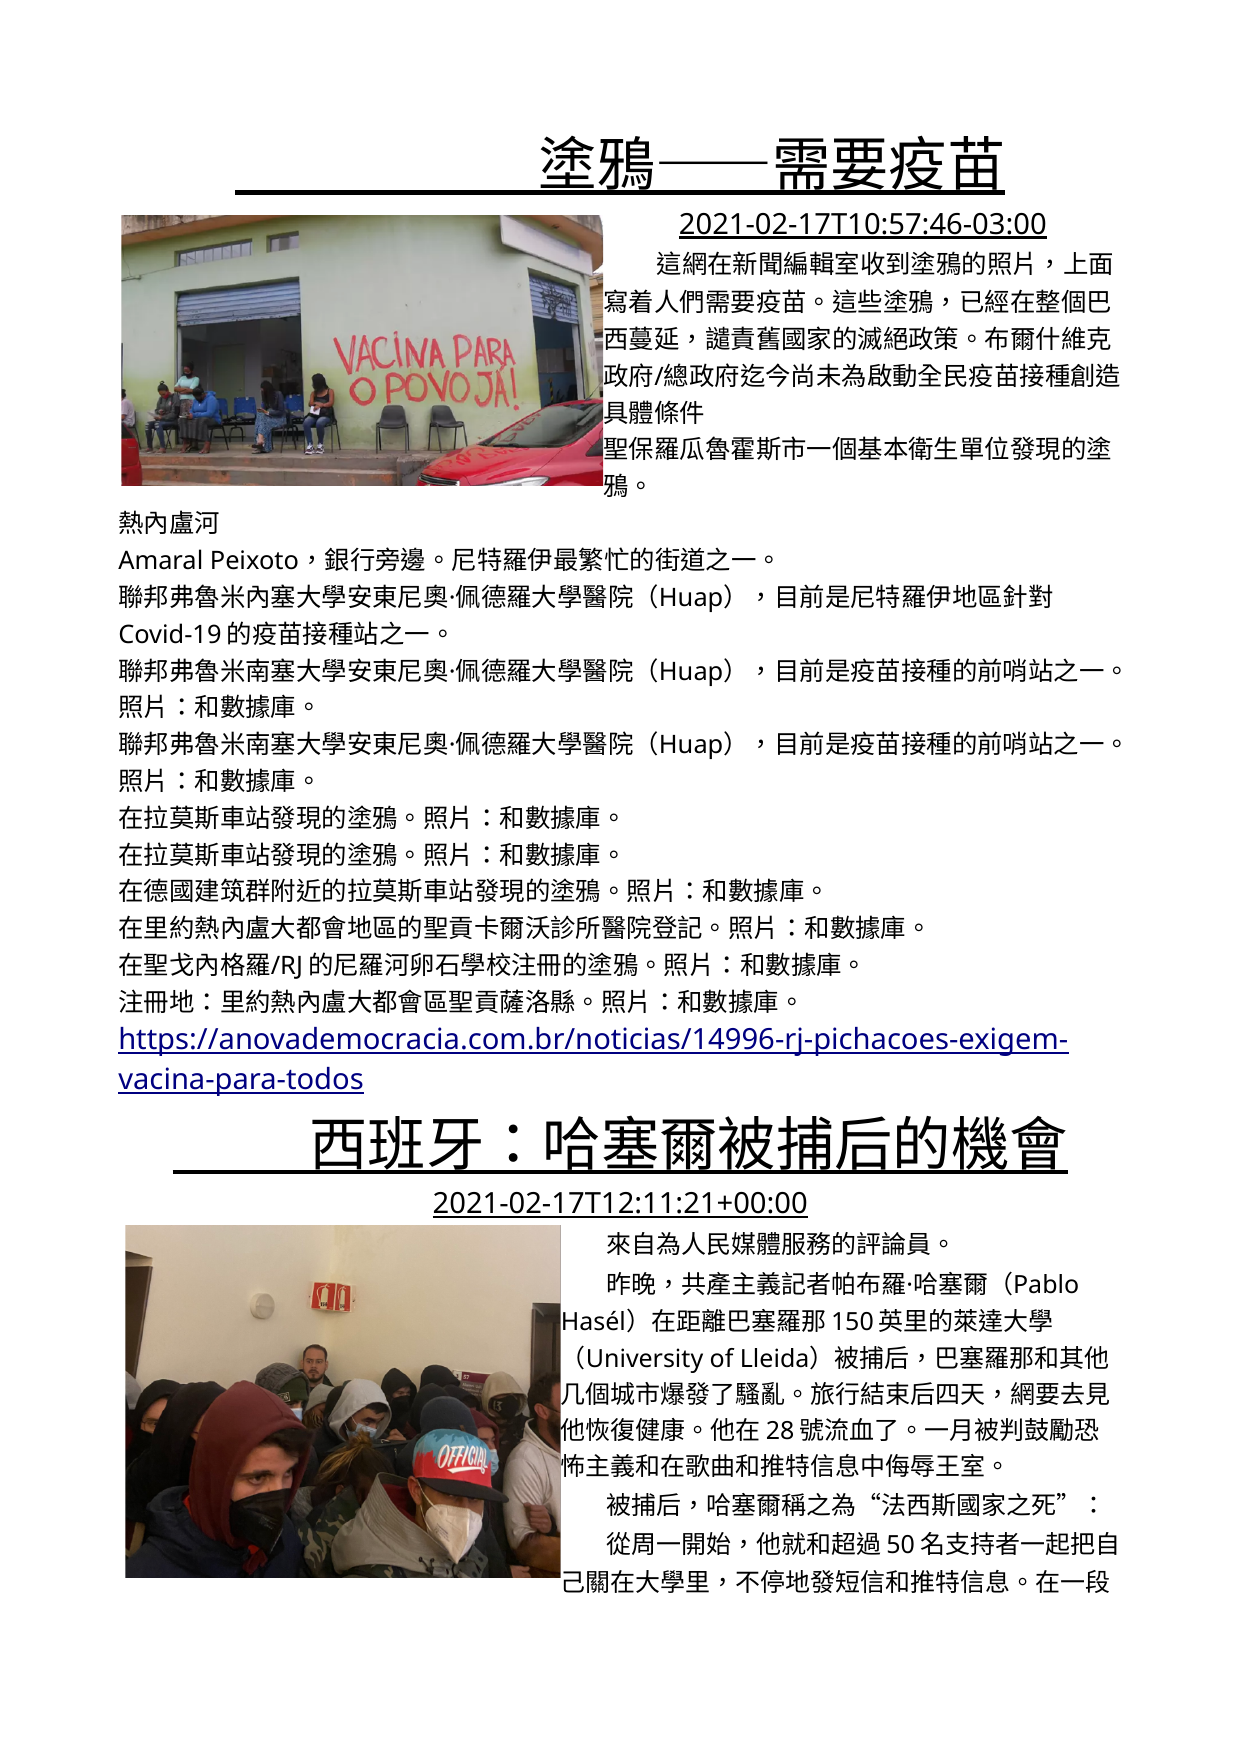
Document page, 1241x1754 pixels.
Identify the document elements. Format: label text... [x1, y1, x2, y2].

text 聯邦弗魯米南塞大學安東尼奧·佩德羅大學醫院（Huap），目前是疫苗接種的前哨站之一。照片：和數據庫。 [118, 651, 1122, 724]
picture [121, 215, 604, 486]
text 在拉莫斯車站發現的塗鴉。照片：和數據庫。 [118, 834, 1122, 871]
text 熱內盧河 [118, 503, 1122, 540]
text 塗鴉——需要疫苗 [118, 118, 1122, 203]
text 聖保羅瓜魯霍斯市一個基本衛生單位發現的塗鴉。 [118, 429, 1122, 503]
text 在拉莫斯車站發現的塗鴉。照片：和數據庫。 [118, 798, 1122, 834]
text 聯邦弗魯米內塞大學安東尼奧·佩德羅大學醫院（Huap），目前是尼特羅伊地區針對 Covid-19的疫苗接種站之一。 [118, 577, 1122, 651]
text 來自為人民媒體服務的評論員。 [118, 1222, 1122, 1262]
text 聯邦弗魯米南塞大學安東尼奧·佩德羅大學醫院（Huap），目前是疫苗接種的前哨站之一。照片：和數據庫。 [118, 724, 1122, 798]
text 從周一開始，他就和超過50名支持者一起把自己關在大學里，不停地發短信和推特信息。在一段 [118, 1523, 1122, 1599]
text https://anovademocracia.com.br/noticias/14996-rj-pichacoes-exigem-vacina-para-todos [118, 1018, 1122, 1098]
text 在聖戈內格羅/RJ的尼羅河卵石學校注冊的塗鴉。照片：和數據庫。 [118, 945, 1122, 982]
text Amaral Peixoto，銀行旁邊。尼特羅伊最繁忙的街道之一。 [118, 540, 1122, 577]
text 在里約熱內盧大都會地區的聖貢卡爾沃診所醫院登記。照片：和數據庫。 [118, 908, 1122, 945]
text 昨晚，共產主義記者帕布羅·哈塞爾（Pablo Hasél）在距離巴塞羅那150英里的萊達大學（University of Lleida）被捕后，巴塞羅那和其他几個城市爆發了騷亂。旅行結束后四天，網要去見他恢復健康。他在28號流血了。一月被判鼓勵恐怖主義和在歌曲和推特信息中侮辱王室。 [561, 1262, 1122, 1483]
text 被捕后，哈塞爾稱之為“法西斯國家之死”： [561, 1483, 1122, 1523]
text 注冊地：里約熱內盧大都會區聖貢薩洛縣。照片：和數據庫。 [118, 982, 1122, 1018]
text 在德國建筑群附近的拉莫斯車站發現的塗鴉。照片：和數據庫。 [118, 871, 1122, 908]
text 2021-02-17T10:57:46-03:00 [118, 203, 1122, 243]
picture [125, 1225, 561, 1578]
text 西班牙：哈塞爾被捕后的機會 [118, 1098, 1122, 1183]
text 2021-02-17T12:11:21+00:00 [118, 1183, 1122, 1222]
text 這網在新聞編輯室收到塗鴉的照片，上面寫着人們需要疫苗。這些塗鴉，已經在整個巴西蔓延，譴責舊國家的滅絕政策。布爾什維克政府/總政府迄今尚未為啟動全民疫苗接種創造具體條件 [604, 243, 1122, 429]
